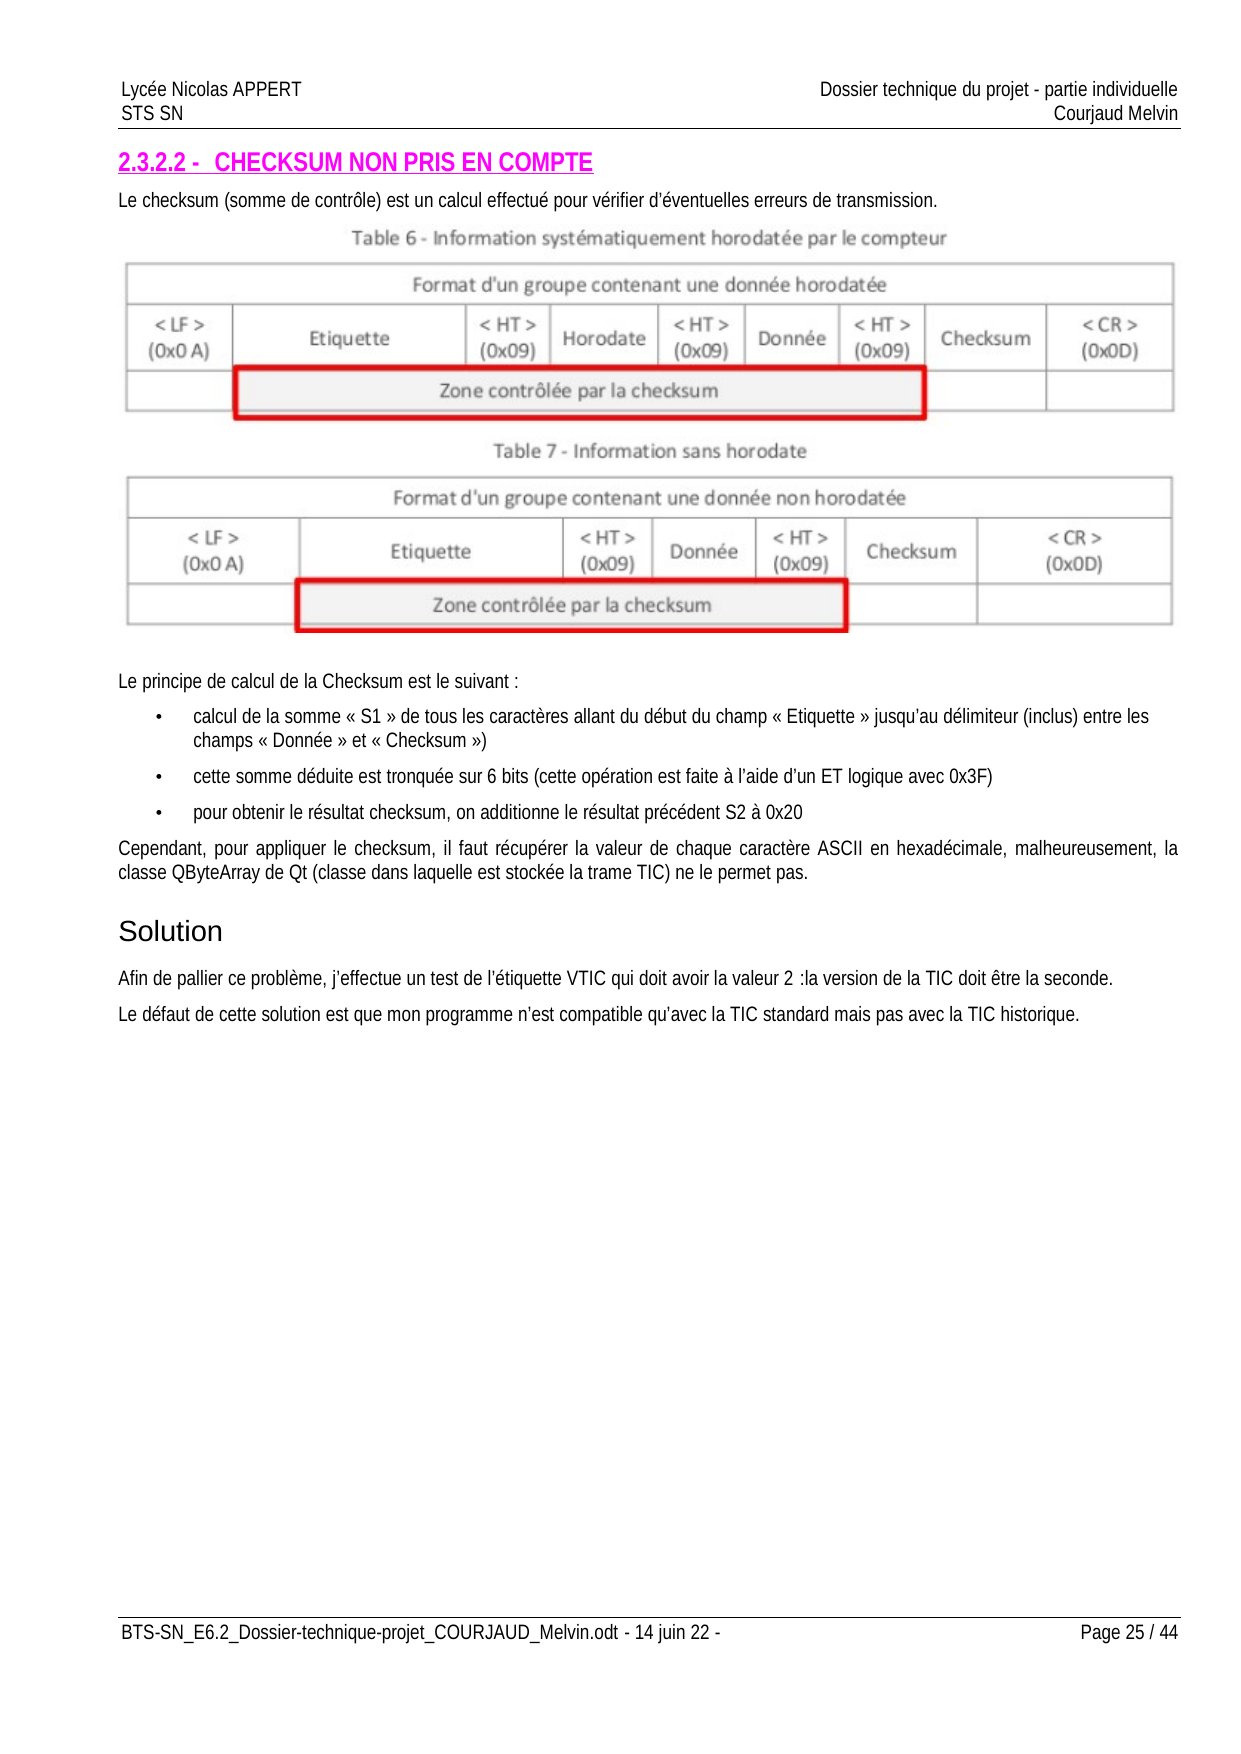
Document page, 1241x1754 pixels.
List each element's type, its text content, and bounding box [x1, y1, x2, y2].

list cette somme déduite est tronquée sur 6 bits (cette opération est faite à l’aide d’un ET logique avec 0x3F) [156, 764, 1181, 788]
subtitle Checksum non pris en compte [118, 145, 1181, 176]
text Cependant, pour appliquer le checksum, il faut récupérer la valeur de chaque caractère ASCII en hexadécimale, malheureusement, la classe QByteArray de Qt (classe dans laquelle est stockée la trame TIC) ne le permet pas. [118, 836, 1181, 884]
text Le défaut de cette solution est que mon programme n’est compatible qu’avec la TIC standard mais pas avec la TIC historique. [118, 1001, 1181, 1025]
text Le principe de calcul de la Checksum est le suivant : [118, 668, 1181, 692]
list calcul de la somme « S1 » de tous les caractères allant du début du champ « Etiquette » jusqu’au délimiteur (inclus) entre les champs « Donnée » et « Checksum ») [156, 704, 1181, 752]
picture [118, 212, 1182, 633]
subtitle Solution [118, 915, 1181, 947]
text Le checksum (somme de contrôle) est un calcul effectué pour vérifier d’éventuelles erreurs de transmission. [118, 188, 1181, 212]
list pour obtenir le résultat checksum, on additionne le résultat précédent S2 à 0x20 [156, 800, 1181, 824]
text Afin de pallier ce problème, j’effectue un test de l’étiquette VTIC qui doit avoir la valeur 2 :la version de la TIC doit être la seconde. [118, 966, 1181, 989]
